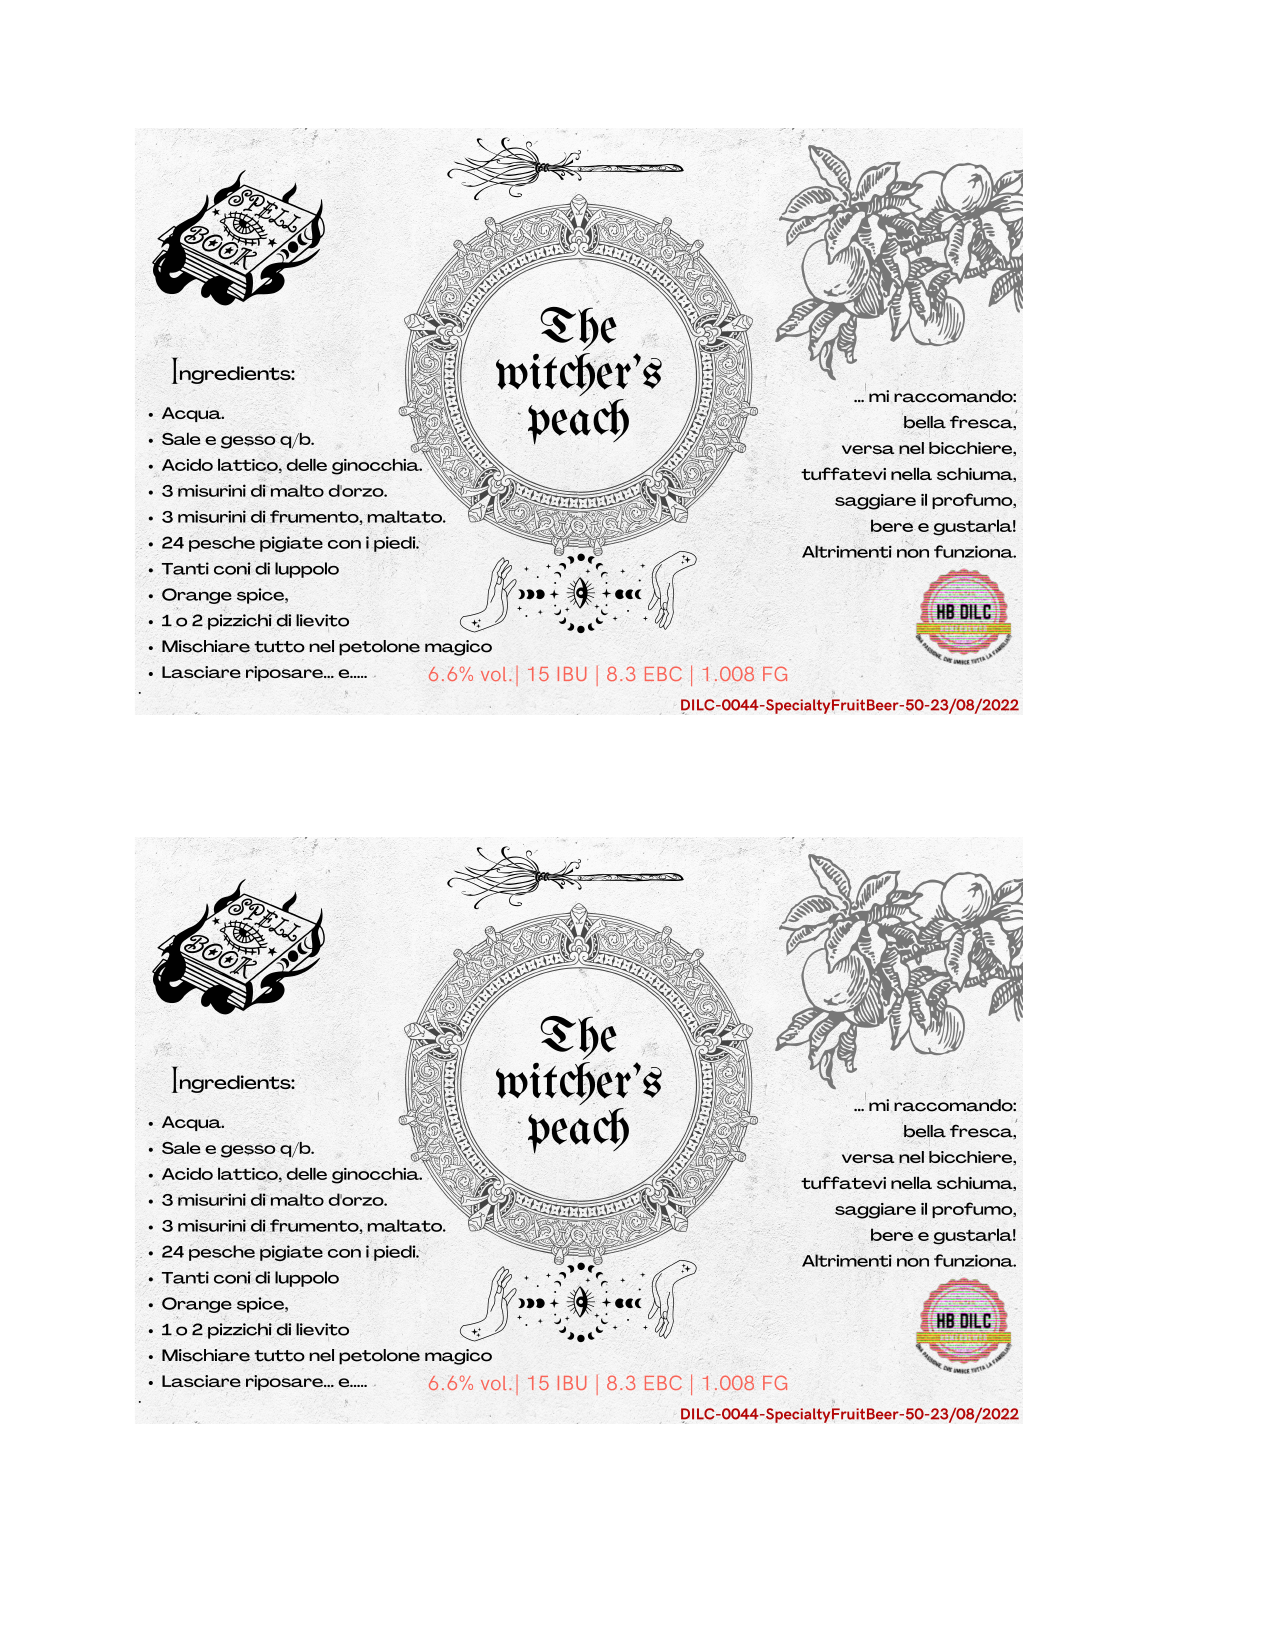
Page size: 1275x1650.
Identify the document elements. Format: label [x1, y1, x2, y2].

picture [134, 837, 1023, 1424]
picture [134, 128, 1023, 715]
